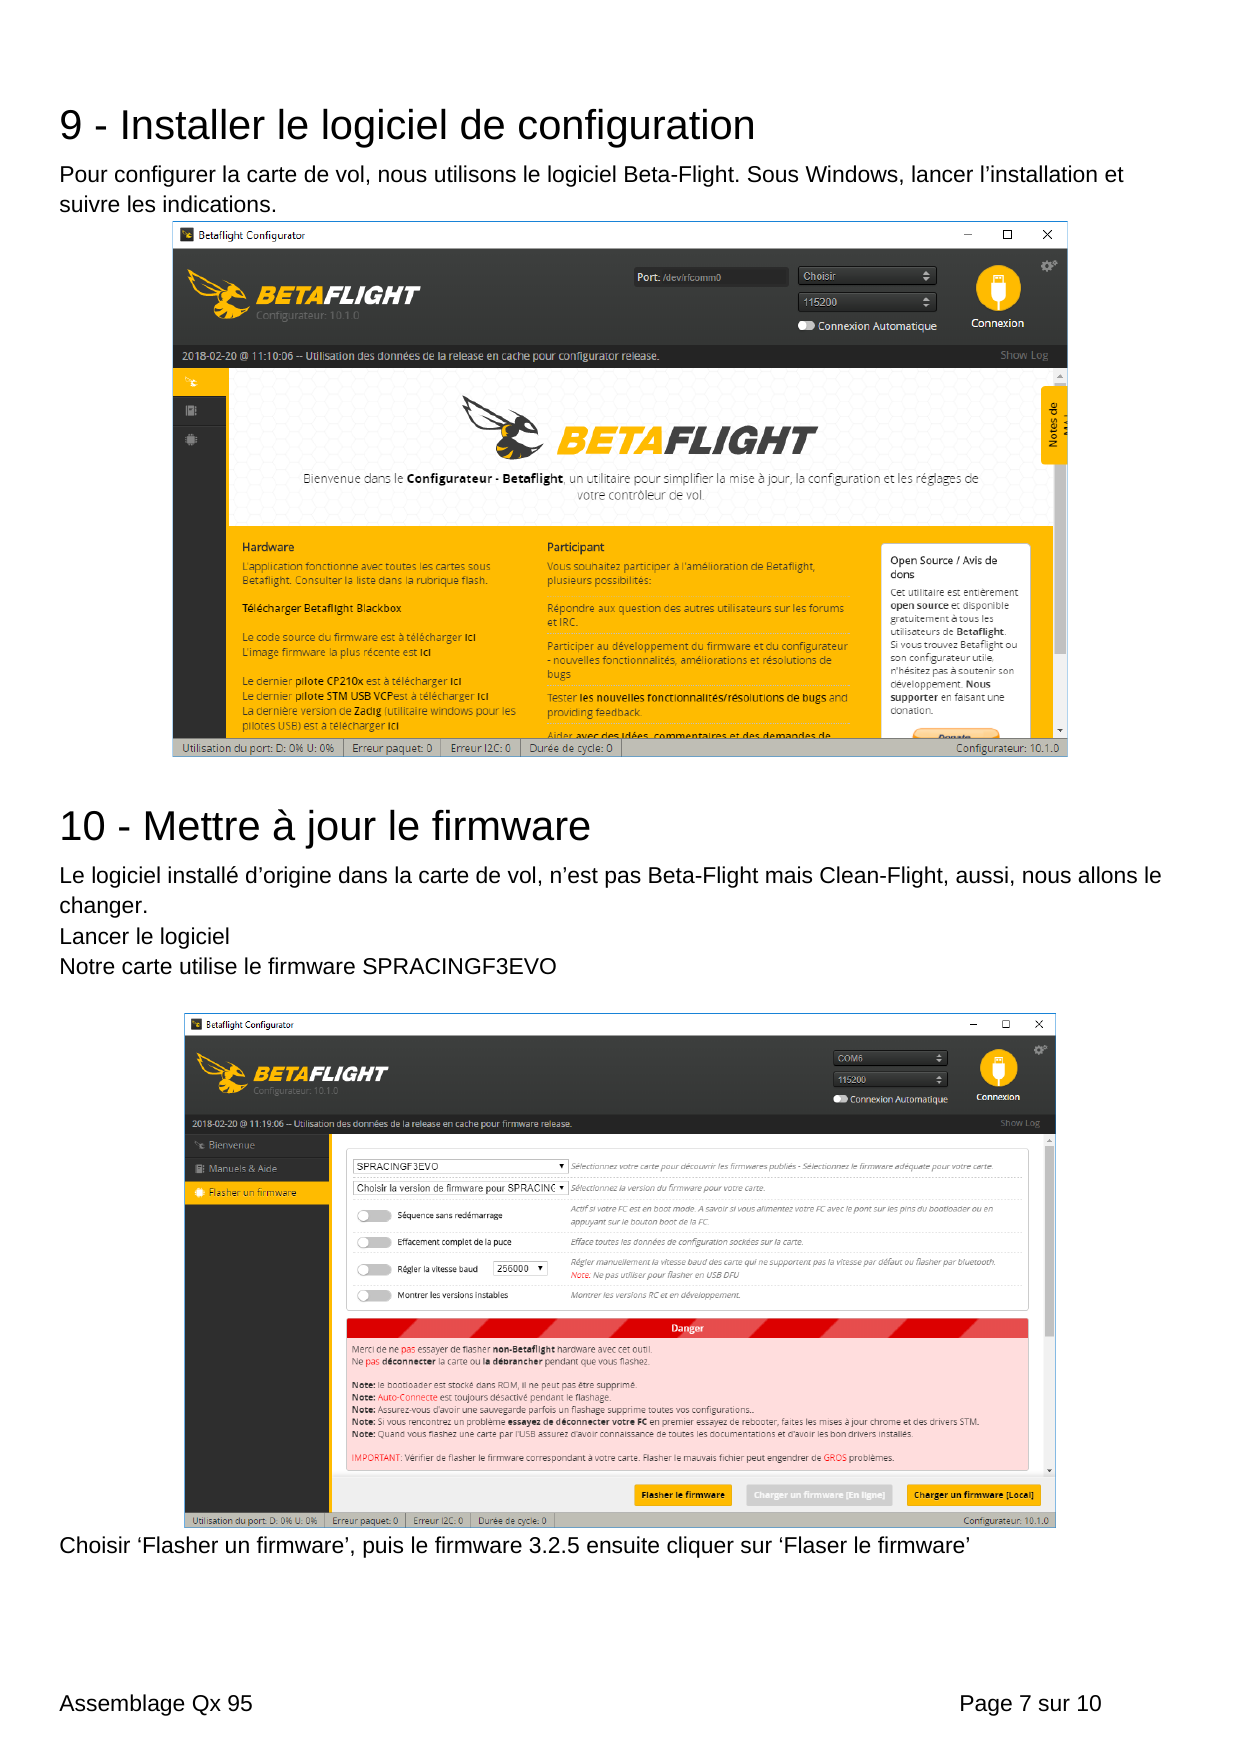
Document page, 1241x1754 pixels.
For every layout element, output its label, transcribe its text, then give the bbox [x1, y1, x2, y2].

subtitle 9 - Installer le logiciel de configuration [59, 101, 1181, 149]
text Choisir ‘Flasher un firmware’, puis le firmware 3.2.5 ensuite cliquer sur ‘Flaser le firmware’ [59, 1532, 1181, 1558]
picture [172, 221, 1068, 757]
text Le logiciel installé d’origine dans la carte de vol, n’est pas Beta-Flight mais Clean-Flight, aussi, nous allons le changer. [59, 862, 1181, 919]
text Pour configurer la carte de vol, nous utilisons le logiciel Beta-Flight. Sous Windows, lancer l’installation et suivre les indications. [59, 161, 1181, 218]
subtitle 10 - Mettre à jour le firmware [59, 802, 1181, 850]
text Lancer le logiciel [59, 923, 1181, 949]
text Notre carte utilise le firmware SPRACINGF3EVO [59, 953, 1181, 979]
picture [184, 1013, 1056, 1528]
